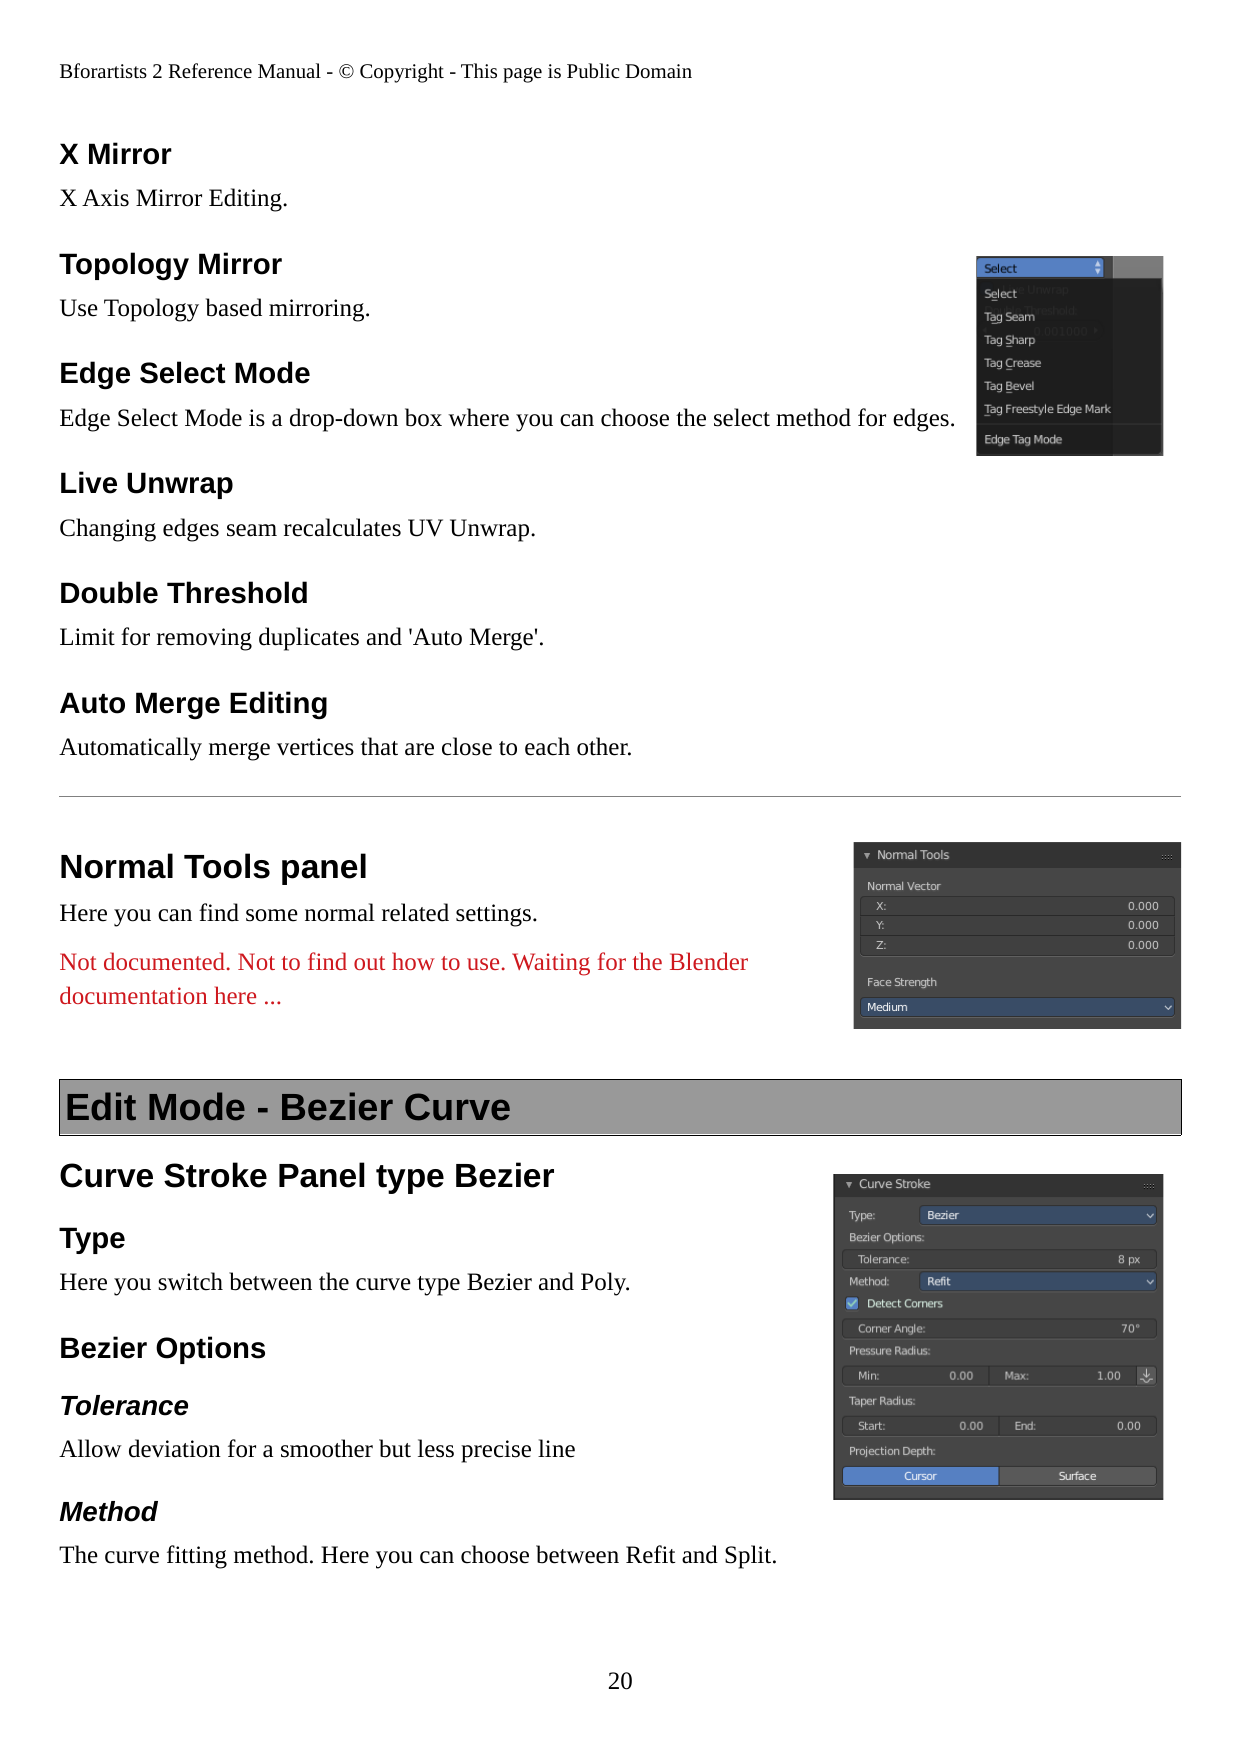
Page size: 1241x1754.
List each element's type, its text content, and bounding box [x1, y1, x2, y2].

subtitle X Mirror [59, 137, 1181, 170]
text Limit for removing duplicates and 'Auto Merge'. [59, 622, 1181, 651]
text Here you can find some normal related settings. [59, 898, 853, 926]
subtitle Double Threshold [59, 576, 1181, 610]
subtitle [1164, 1390, 1181, 1422]
text Edge Select Mode is a drop-down box where you can choose the select method for edges. [59, 403, 976, 431]
subtitle Bezier Options [59, 1331, 833, 1365]
text Automatically merge vertices that are close to each other. [59, 732, 1181, 761]
subtitle Edge Select Mode [59, 356, 976, 390]
text The curve fitting method. Here you can choose between Refit and Split. [59, 1540, 1181, 1569]
text Changing edges seam recalculates UV Unwrap. [59, 513, 1181, 541]
subtitle Normal Tools panel [59, 846, 853, 885]
subtitle Method [59, 1496, 1181, 1528]
picture [976, 256, 1164, 456]
table_header Edit Mode - Bezier Curve [60, 1080, 1181, 1134]
subtitle Live Unwrap [59, 466, 1181, 500]
text Not documented. Not to find out how to use. Waiting for the Blender documentation here ... [59, 947, 853, 1010]
subtitle Curve Stroke Panel type Bezier [59, 1155, 1181, 1194]
subtitle Tolerance [59, 1390, 833, 1422]
subtitle Type [59, 1221, 833, 1255]
text X Axis Mirror Editing. [59, 183, 1181, 212]
text Use Topology based mirroring. [59, 293, 976, 322]
subtitle Auto Merge Editing [59, 686, 1181, 720]
text Allow deviation for a smoother but less precise line [59, 1434, 833, 1463]
subtitle [1164, 1221, 1181, 1255]
text Here you switch between the curve type Bezier and Poly. [59, 1267, 833, 1296]
subtitle [1164, 356, 1181, 390]
subtitle Topology Mirror [59, 247, 1181, 280]
subtitle [1164, 1331, 1181, 1365]
picture [853, 842, 1182, 1029]
picture [833, 1174, 1164, 1500]
